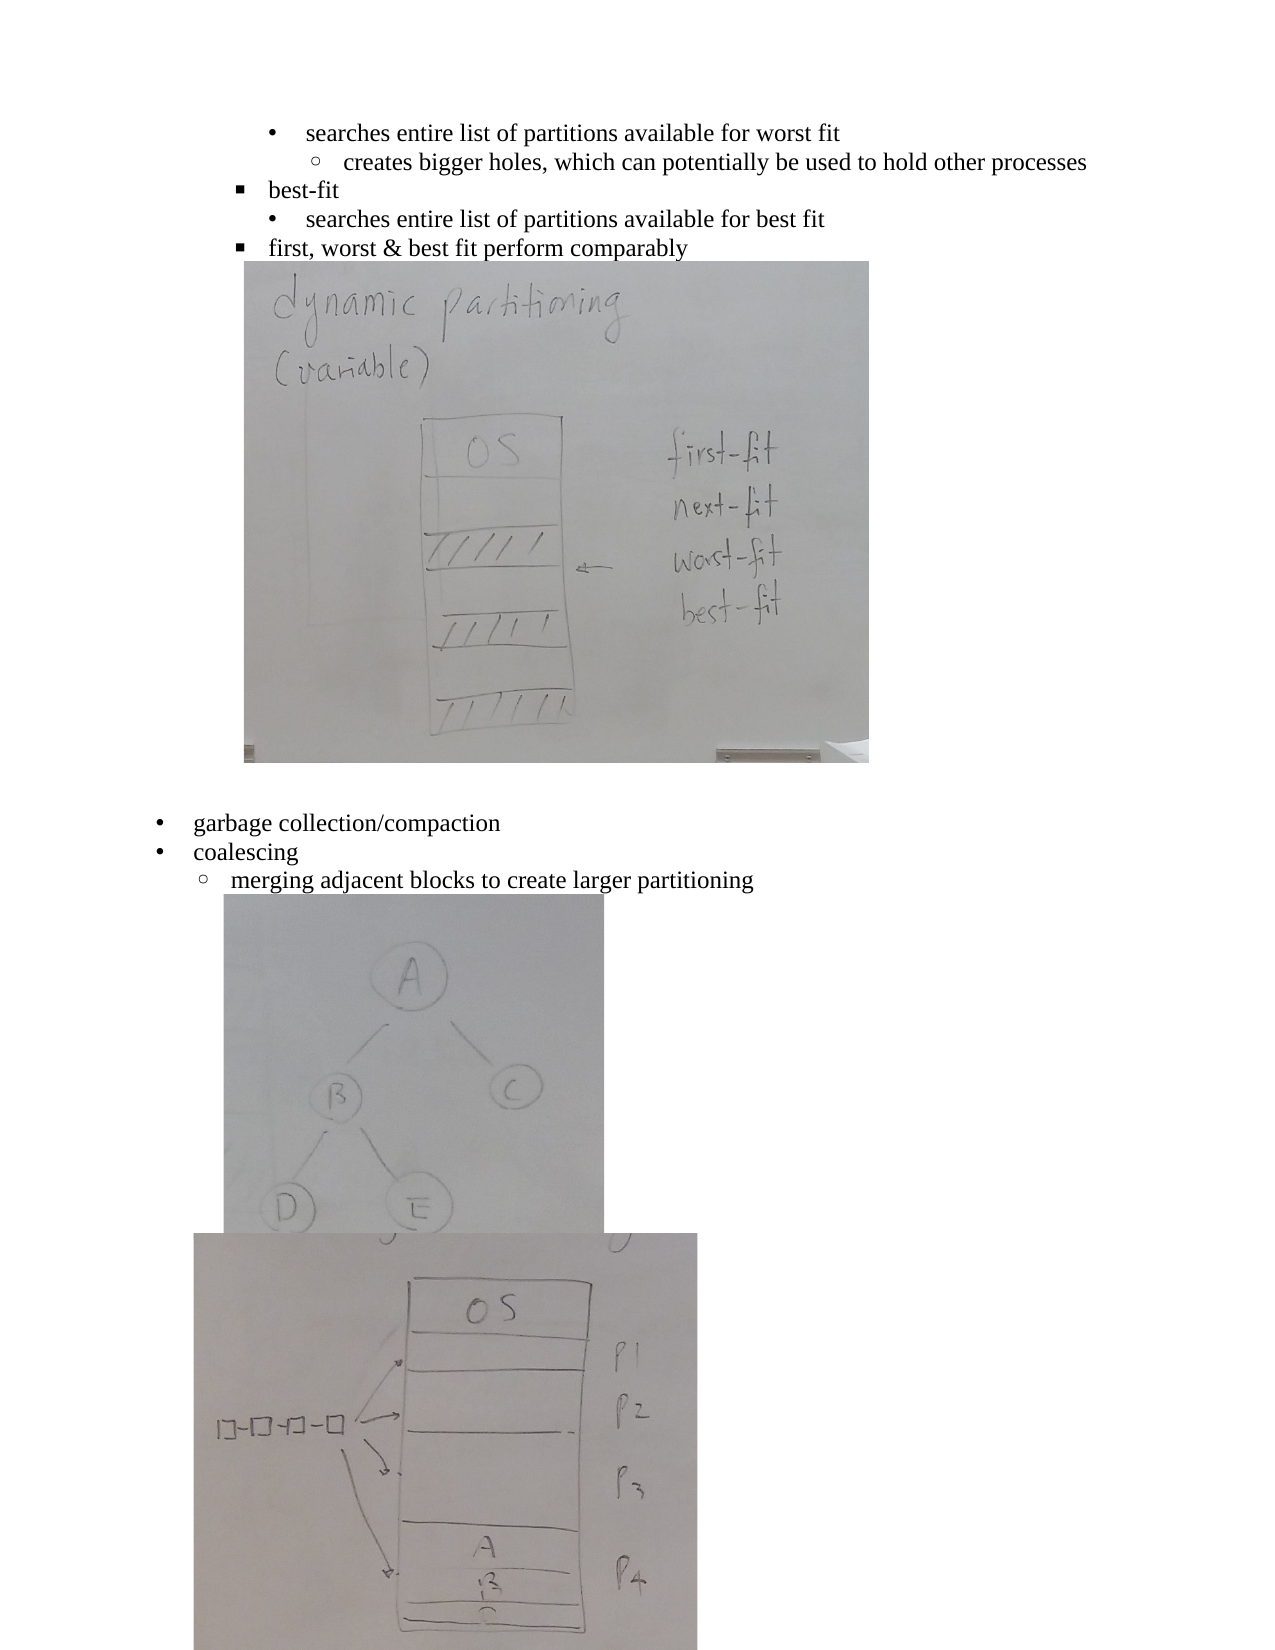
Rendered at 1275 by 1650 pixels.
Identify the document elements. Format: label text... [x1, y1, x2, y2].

list creates bigger holes, which can potentially be used to hold other processes [306, 147, 1157, 176]
list searches entire list of partitions available for best fit [268, 204, 1157, 233]
picture [193, 894, 698, 1650]
list coalescing [156, 837, 1157, 866]
picture [243, 261, 869, 763]
list garbage collection/compaction [156, 808, 1157, 837]
list best-fit [231, 176, 1157, 204]
list first, worst & best fit perform comparably [231, 233, 1157, 262]
list merging adjacent blocks to create larger partitioning [193, 866, 1157, 894]
list searches entire list of partitions available for worst fit [268, 118, 1157, 147]
